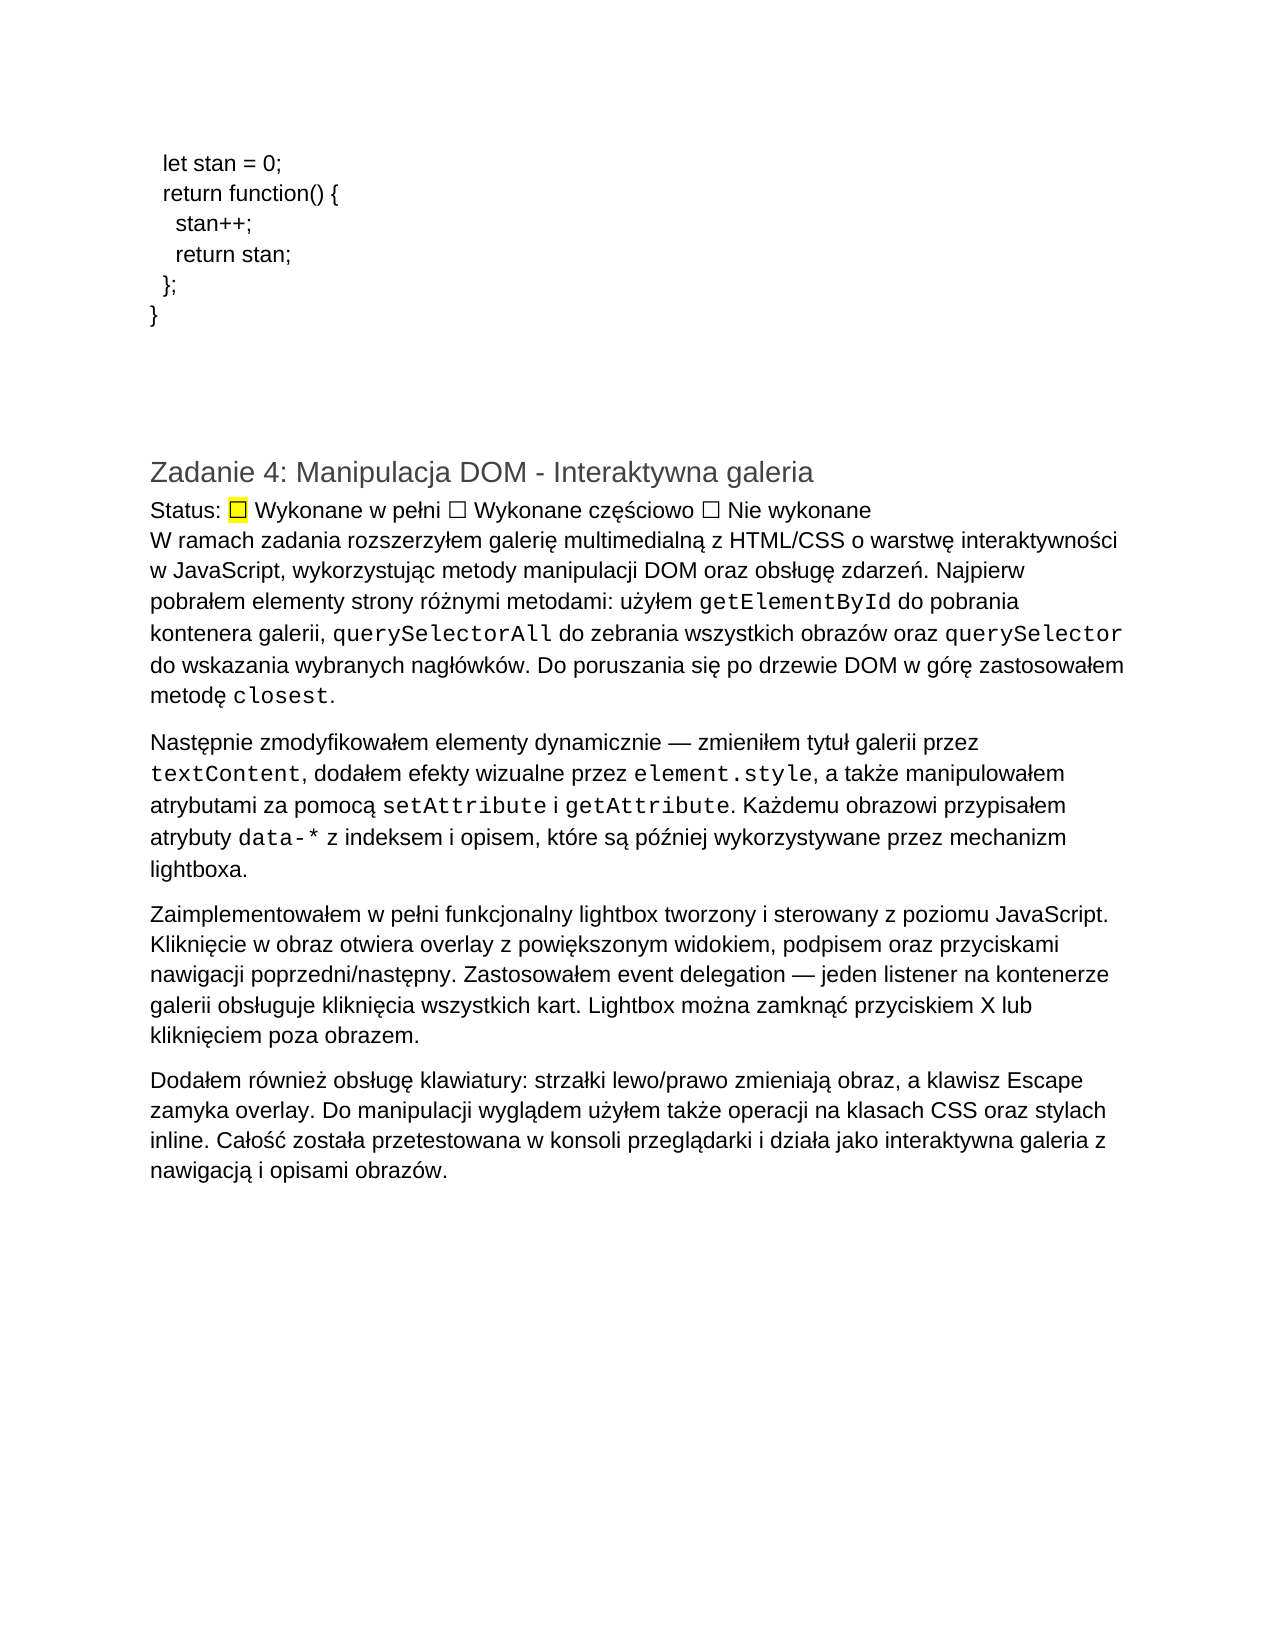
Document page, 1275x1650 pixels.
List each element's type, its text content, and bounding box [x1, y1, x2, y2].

text Dodałem również obsługę klawiatury: strzałki lewo/prawo zmieniają obraz, a klawisz Escape zamyka overlay. Do manipulacji wyglądem użyłem także operacji na klasach CSS oraz stylach inline. Całość została przetestowana w konsoli przeglądarki i działa jako interaktywna galeria z nawigacją i opisami obrazów. [150, 1067, 1125, 1183]
text return function() { [150, 180, 1125, 207]
text W ramach zadania rozszerzyłem galerię multimedialną z HTML/CSS o warstwę interaktywności w JavaScript, wykorzystując metody manipulacji DOM oraz obsługę zdarzeń. Najpierw pobrałem elementy strony różnymi metodami: użyłem getElementById do pobrania kontenera galerii, querySelectorAll do zebrania wszystkich obrazów oraz querySelector do wskazania wybranych nagłówków. Do poruszania się po drzewie DOM w górę zastosowałem metodę closest. [150, 527, 1125, 711]
text } [150, 301, 1125, 327]
text let stan = 0; [150, 150, 1125, 176]
text }; [150, 271, 1125, 297]
subtitle Zadanie 4: Manipulacja DOM - Interaktywna galeria [150, 455, 1125, 489]
text stan++; [150, 210, 1125, 237]
text Zaimplementowałem w pełni funkcjonalny lightbox tworzony i sterowany z poziomu JavaScript. Kliknięcie w obraz otwiera overlay z powiększonym widokiem, podpisem oraz przyciskami nawigacji poprzedni/następny. Zastosowałem event delegation — jeden listener na kontenerze galerii obsługuje kliknięcia wszystkich kart. Lightbox można zamknąć przyciskiem X lub kliknięciem poza obrazem. [150, 901, 1125, 1048]
text Status: ☐ Wykonane w pełni ☐ Wykonane częściowo ☐ Nie wykonane [150, 497, 1125, 523]
text Następnie zmodyfikowałem elementy dynamicznie — zmieniłem tytuł galerii przez textContent, dodałem efekty wizualne przez element.style, a także manipulowałem atrybutami za pomocą setAttribute i getAttribute. Każdemu obrazowi przypisałem atrybuty data-* z indeksem i opisem, które są później wykorzystywane przez mechanizm lightboxa. [150, 729, 1125, 882]
text return stan; [150, 241, 1125, 267]
